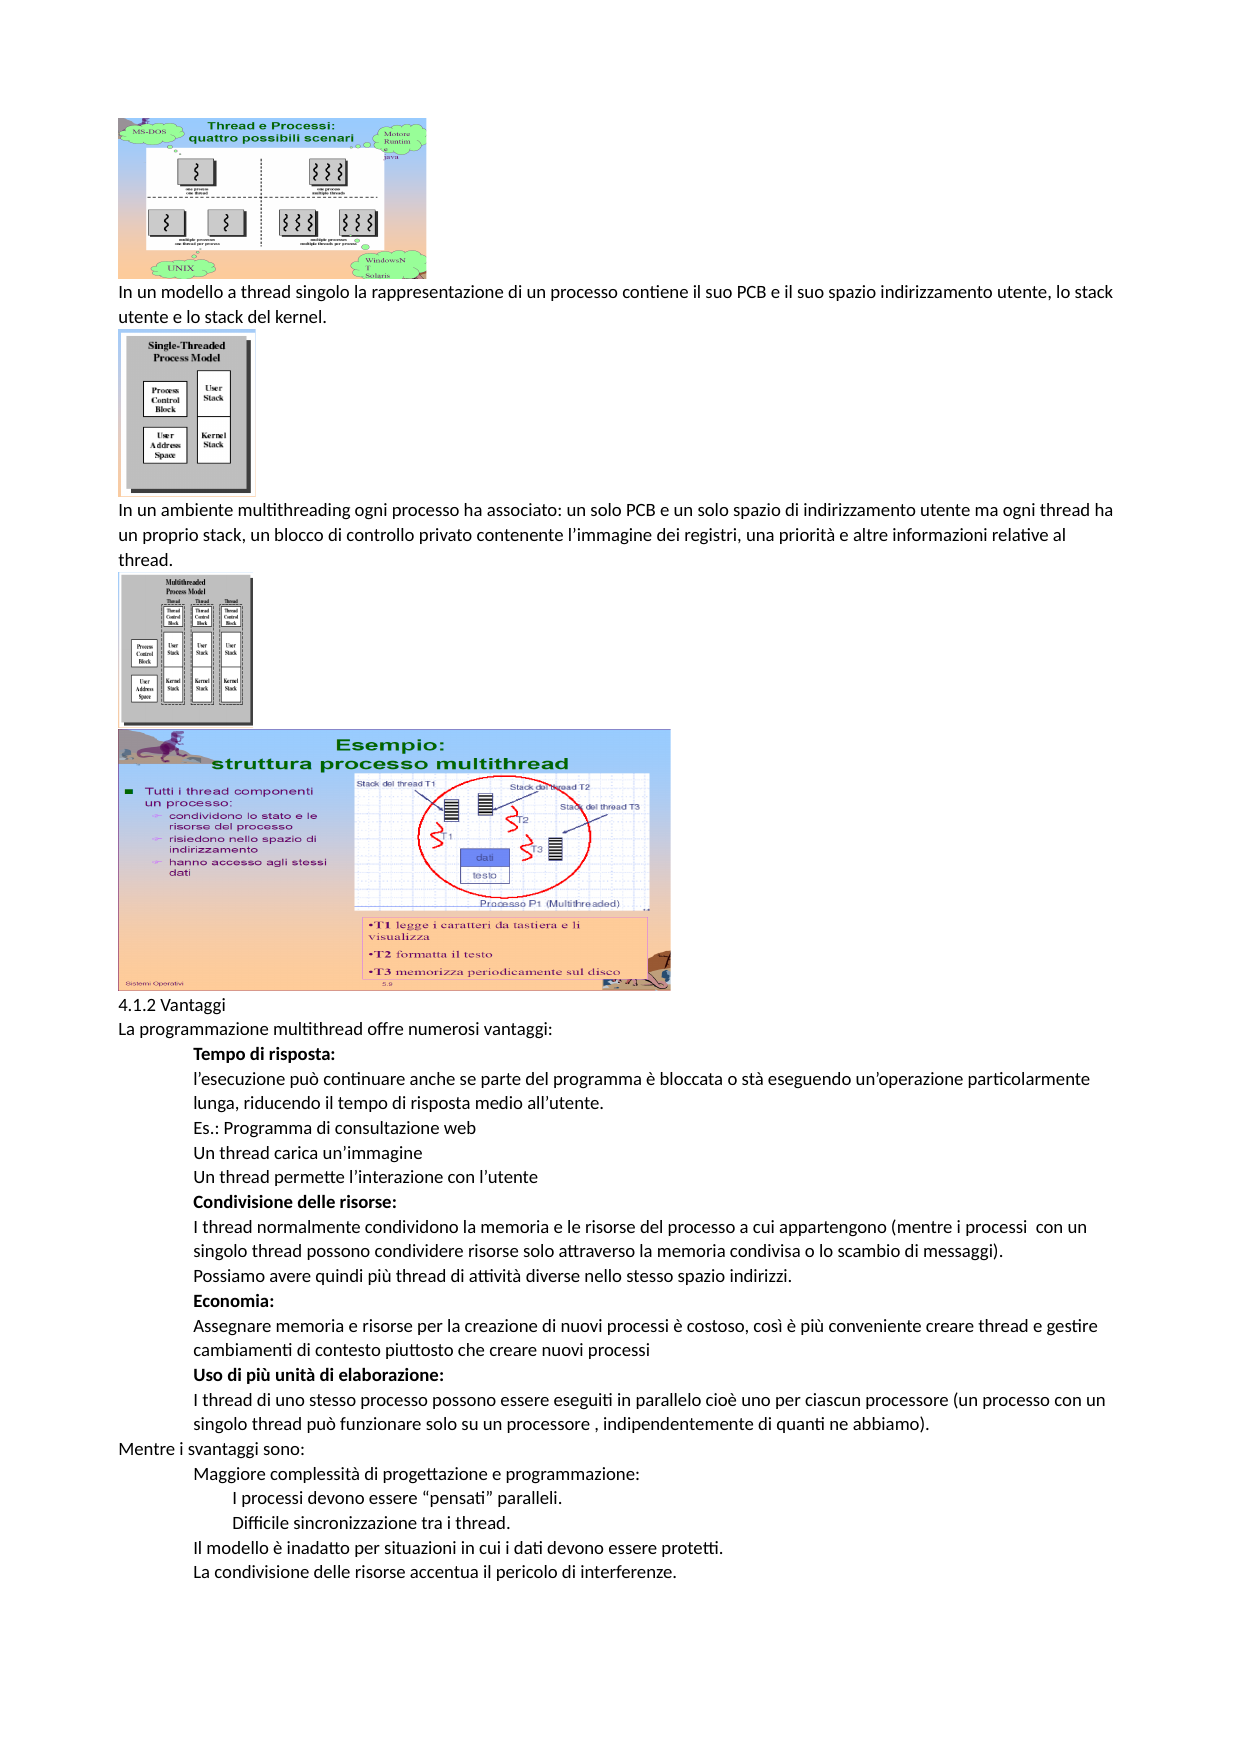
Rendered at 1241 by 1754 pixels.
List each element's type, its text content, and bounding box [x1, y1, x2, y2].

text I processi devono essere “pensati” paralleli. [118, 1487, 1122, 1509]
list Tempo di risposta: [193, 1042, 1122, 1065]
text Difficile sincronizzazione tra i thread. [118, 1511, 1122, 1534]
list Un thread carica un’immagine [193, 1141, 1122, 1164]
list Economia: [193, 1289, 1122, 1312]
list I thread normalmente condividono la memoria e le risorse del processo a cui appartengono (mentre i processi con un singolo thread possono condividere risorse solo attraverso la memoria condivisa o lo scambio di messaggi). [193, 1215, 1122, 1263]
list Il modello è inadatto per situazioni in cui i dati devono essere protetti. [193, 1536, 1122, 1559]
list Possiamo avere quindi più thread di attività diverse nello stesso spazio indirizzi. [193, 1264, 1122, 1287]
list I thread di uno stesso processo possono essere eseguiti in parallelo cioè uno per ciascun processore (un processo con un singolo thread può funzionare solo su un processore , indipendentemente di quanti ne abbiamo). [193, 1388, 1122, 1435]
list Condivisione delle risorse: [193, 1190, 1122, 1213]
text Mentre i svantaggi sono: [118, 1437, 1122, 1460]
list Un thread permette l’interazione con l’utente [193, 1166, 1122, 1188]
text 4.1.2 Vantaggi [118, 993, 1122, 1016]
text In un ambiente multithreading ogni processo ha associato: un solo PCB e un solo spazio di indirizzamento utente ma ogni thread ha un proprio stack, un blocco di controllo privato contenente l’immagine dei registri, una priorità e altre informazioni relative al thread. [118, 498, 1122, 571]
list Assegnare memoria e risorse per la creazione di nuovi processi è costoso, così è più conveniente creare thread e gestire cambiamenti di contesto piuttosto che creare nuovi processi [193, 1314, 1122, 1361]
list Maggiore complessità di progettazione e programmazione: [193, 1462, 1122, 1485]
text In un modello a thread singolo la rappresentazione di un processo contiene il suo PCB e il suo spazio indirizzamento utente, lo stack utente e lo stack del kernel. [118, 280, 1122, 328]
text La programmazione multithread offre numerosi vantaggi: [118, 1017, 1122, 1040]
list La condivisione delle risorse accentua il pericolo di interferenze. [193, 1561, 1122, 1583]
list l’esecuzione può continuare anche se parte del programma è bloccata o stà eseguendo un’operazione particolarmente lunga, riducendo il tempo di risposta medio all’utente. [193, 1067, 1122, 1114]
list Uso di più unità di elaborazione: [193, 1363, 1122, 1386]
list Es.: Programma di consultazione web [193, 1116, 1122, 1139]
